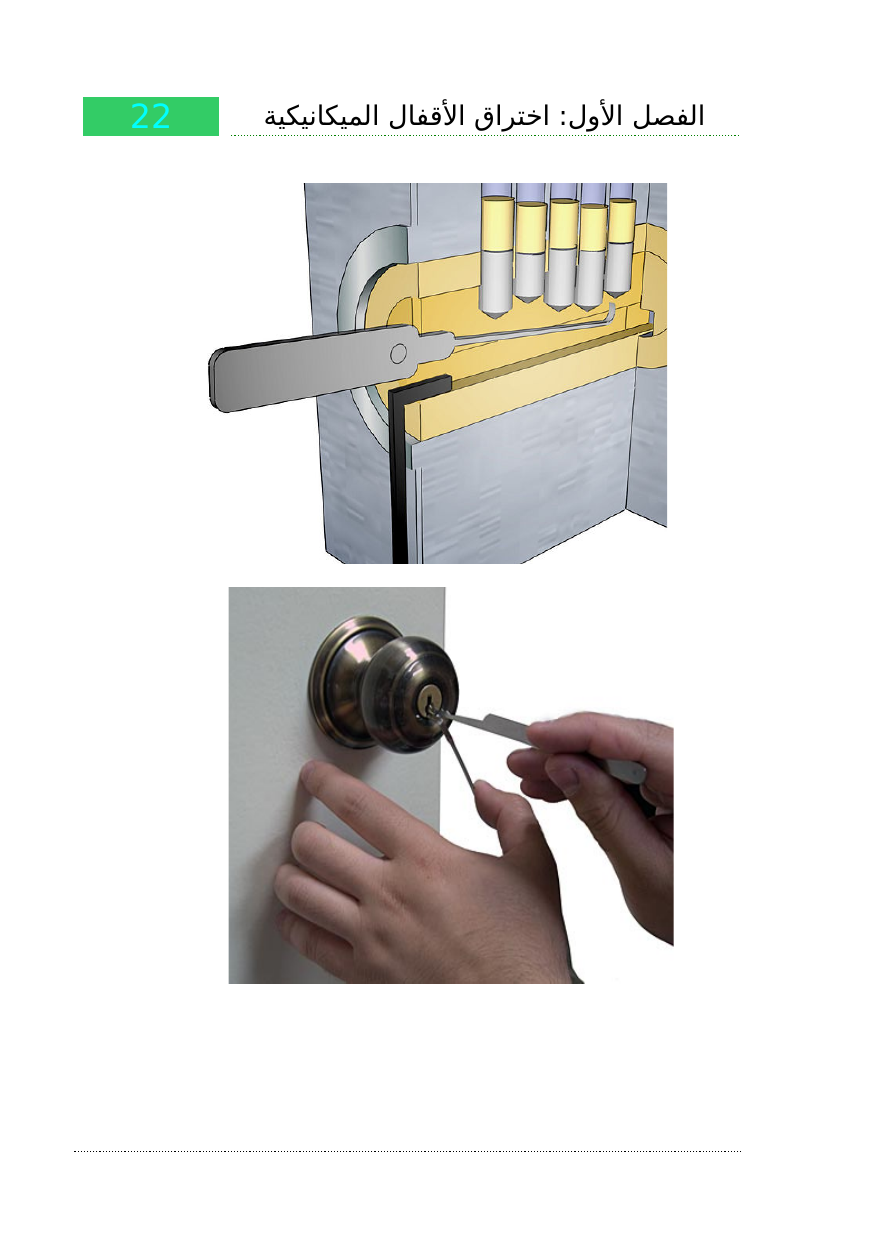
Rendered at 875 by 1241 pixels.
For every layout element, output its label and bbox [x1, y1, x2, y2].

picture [228, 587, 674, 984]
picture [191, 183, 668, 564]
